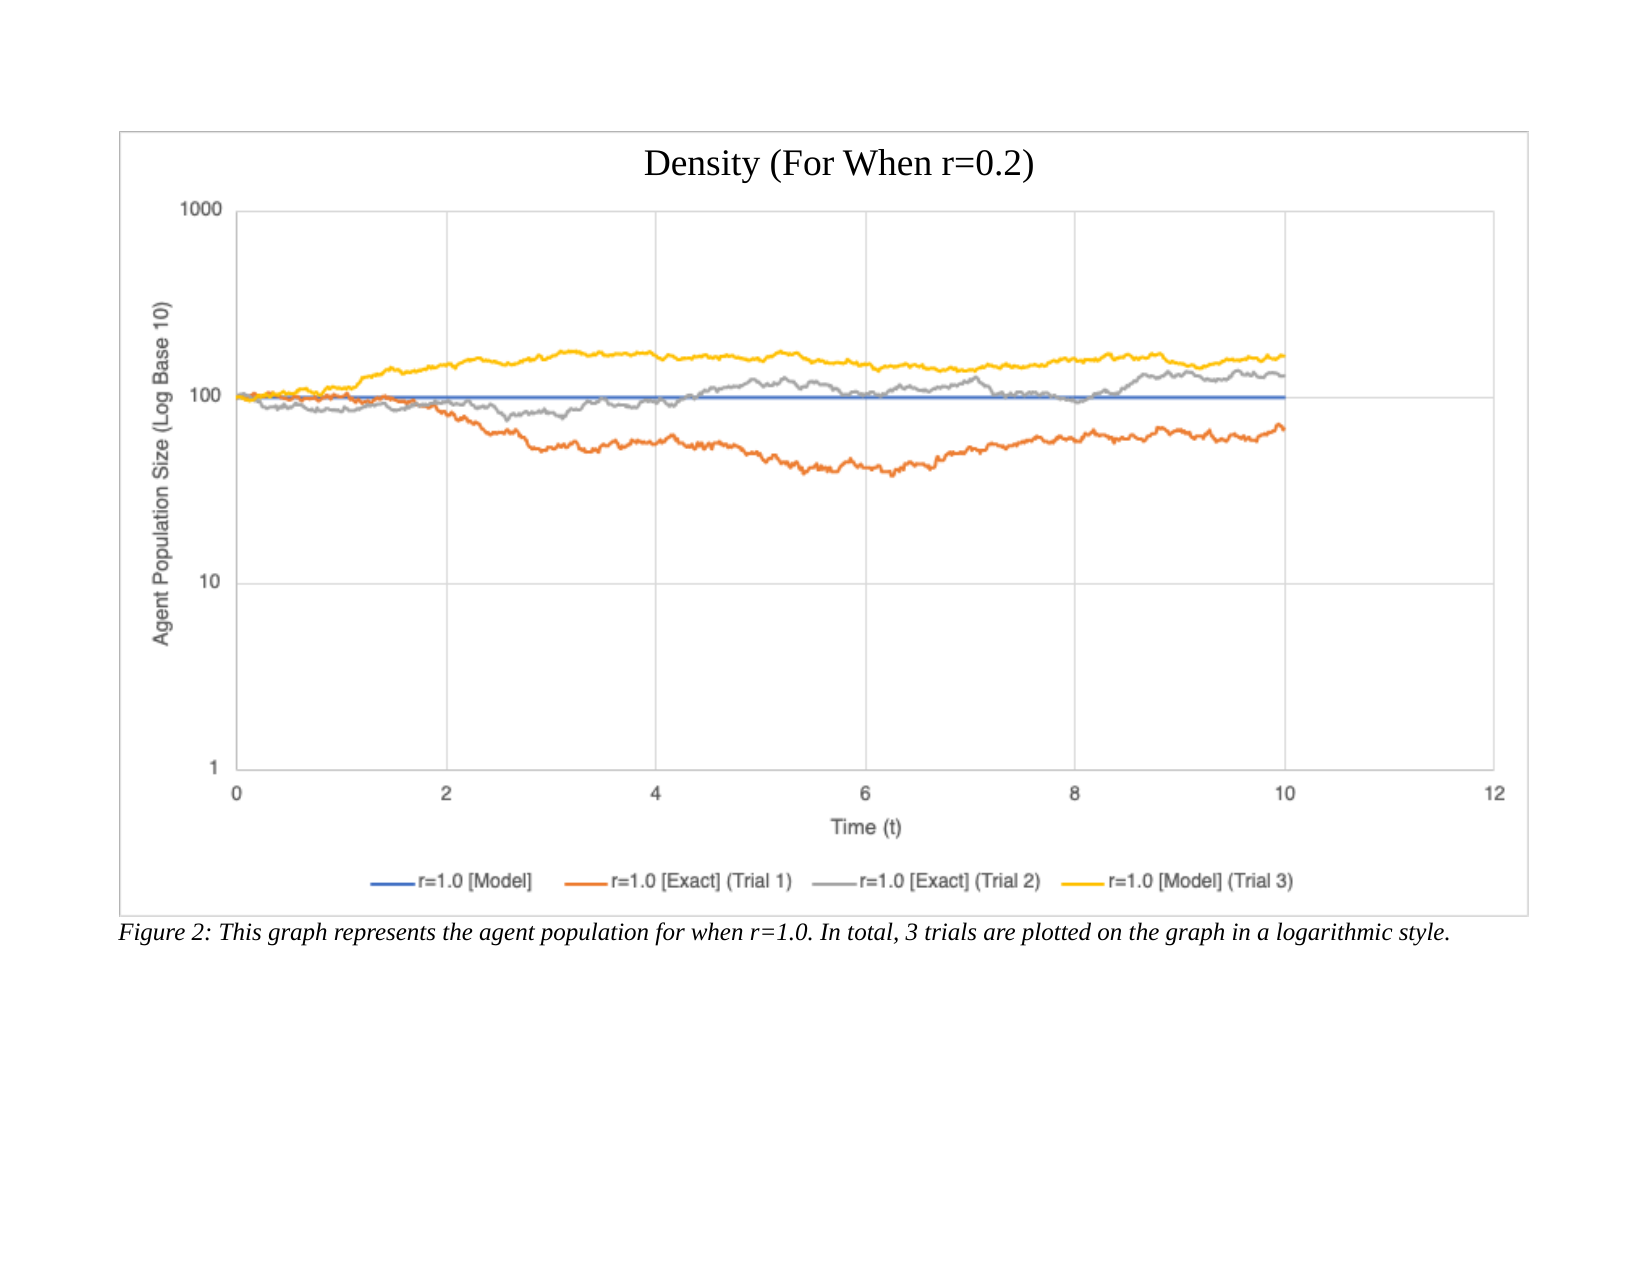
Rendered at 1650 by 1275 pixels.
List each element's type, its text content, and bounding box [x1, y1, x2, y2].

picture [118, 130, 1529, 917]
text Figure 2: This graph represents the agent population for when r=1.0. In total, 3 trials are plotted on the graph in a logarithmic style. [118, 917, 1529, 946]
